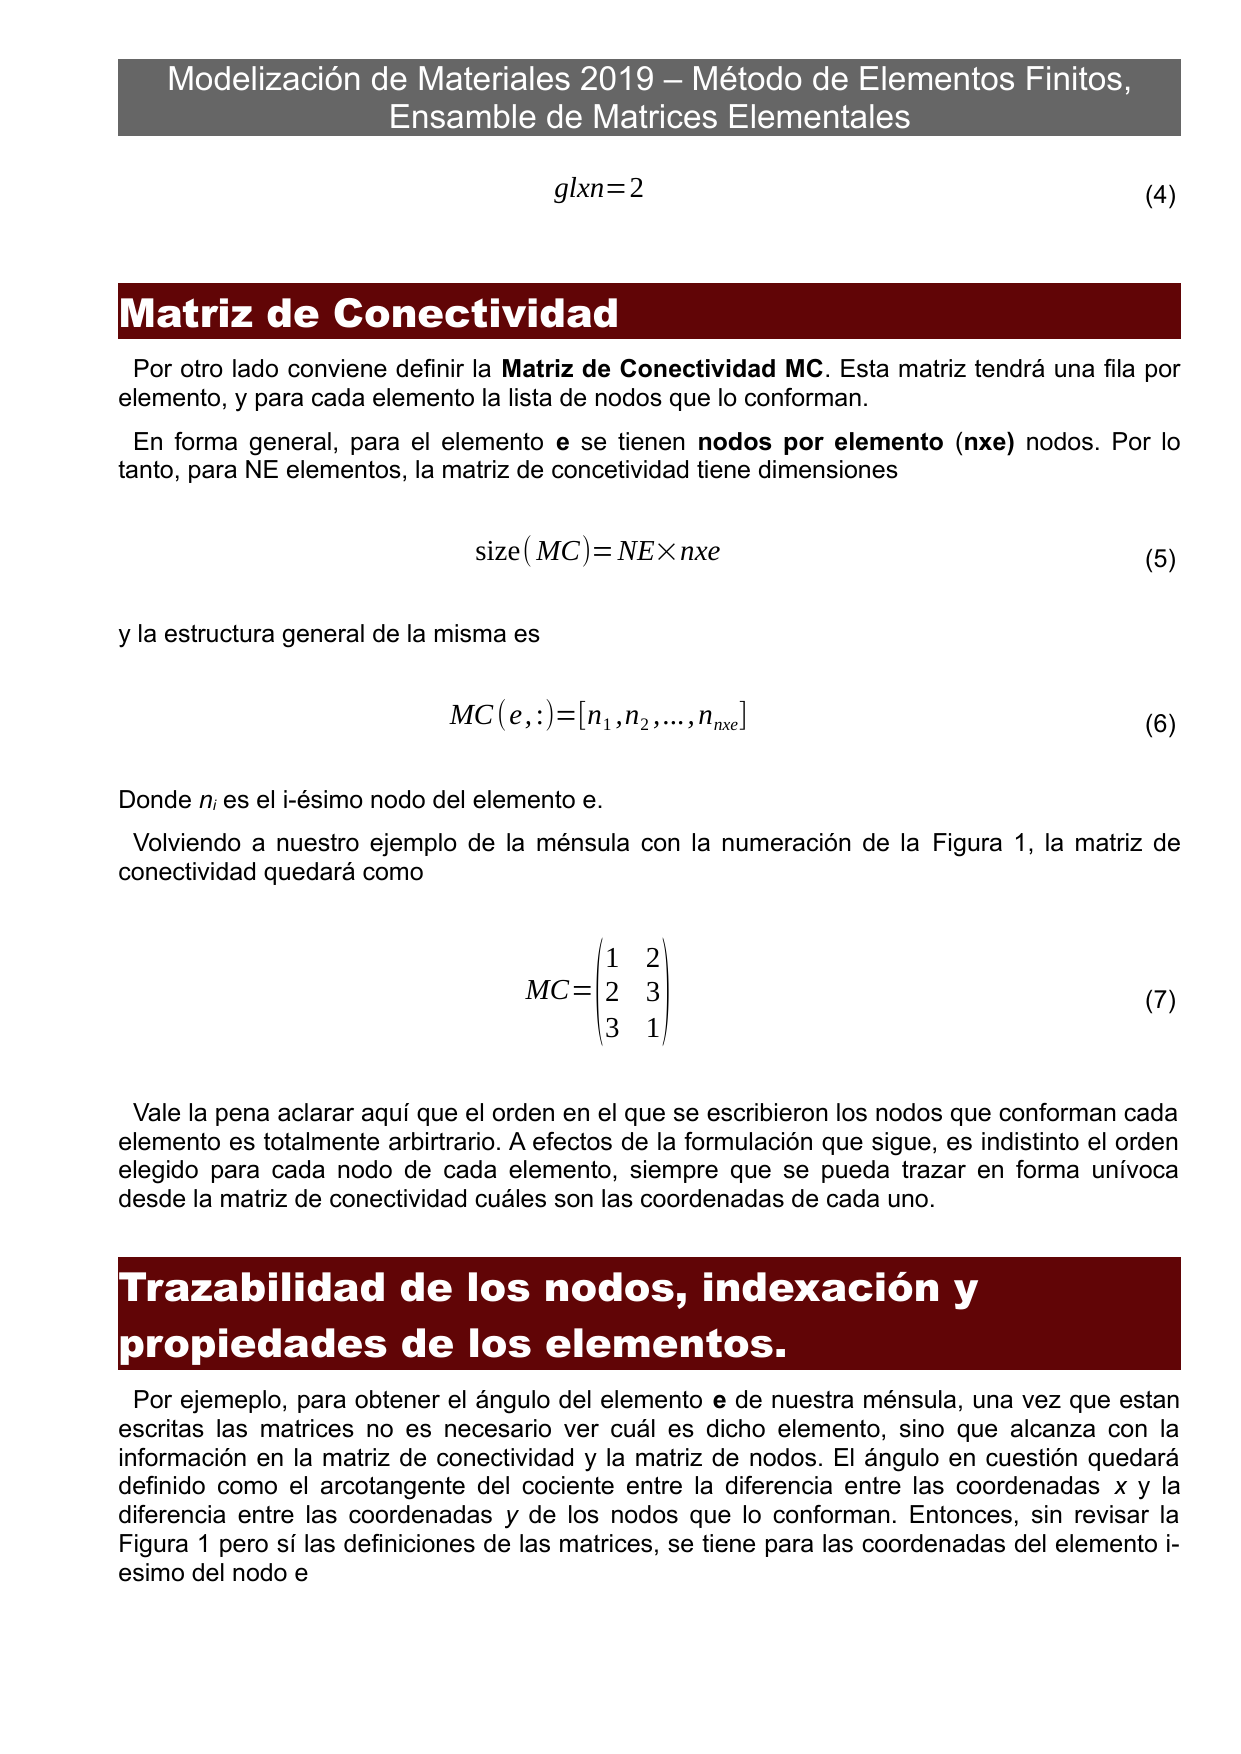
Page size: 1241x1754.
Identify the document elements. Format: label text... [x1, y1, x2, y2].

table_header [118, 165, 1063, 224]
table_header [118, 528, 1063, 589]
text y la estructura general de la misma es [118, 619, 1181, 647]
table_header (4) [1063, 165, 1181, 224]
table_header [118, 692, 1063, 755]
table_header (5) [1063, 528, 1181, 589]
text En forma general, para el elemento e se tienen nodos por elemento (nxe) nodos. Por lo tanto, para NE elementos, la matriz de concetividad tiene dimensiones [118, 426, 1181, 484]
text Por ejemeplo, para obtener el ángulo del elemento e de nuestra ménsula, una vez que estan escritas las matrices no es necesario ver cuál es dicho elemento, sino que alcanza con la información en la matriz de conectividad y la matriz de nodos. El ángulo en cuestión quedará definido como el arcotangente del cociente entre la diferencia entre las coordenadas x y la diferencia entre las coordenadas y de los nodos que lo conforman. Entonces, sin revisar la Figura 1 pero sí las definiciones de las matrices, se tiene para las coordenadas del elemento i-esimo del nodo e [118, 1385, 1181, 1586]
table_header [118, 930, 1063, 1068]
text Por otro lado conviene definir la Matriz de Conectividad MC. Esta matriz tendrá una fila por elemento, y para cada elemento la lista de nodos que lo conforman. [118, 354, 1181, 412]
text Donde ni es el i-ésimo nodo del elemento e. [118, 785, 1181, 813]
table_header (7) [1063, 930, 1181, 1068]
text Volviendo a nuestro ejemplo de la ménsula con la numeración de la Figura 1, la matriz de conectividad quedará como [118, 828, 1181, 886]
text Vale la pena aclarar aquí que el orden en el que se escribieron los nodos que conforman cada elemento es totalmente arbirtrario. A efectos de la formulación que sigue, es indistinto el orden elegido para cada nodo de cada elemento, siempre que se pueda trazar en forma unívoca desde la matriz de conectividad cuáles son las coordenadas de cada uno. [118, 1098, 1181, 1213]
subtitle Trazabilidad de los nodos, indexación y propiedades de los elementos. [118, 1257, 1181, 1370]
subtitle Matriz de Conectividad [118, 283, 1181, 339]
table_header (6) [1063, 692, 1181, 755]
